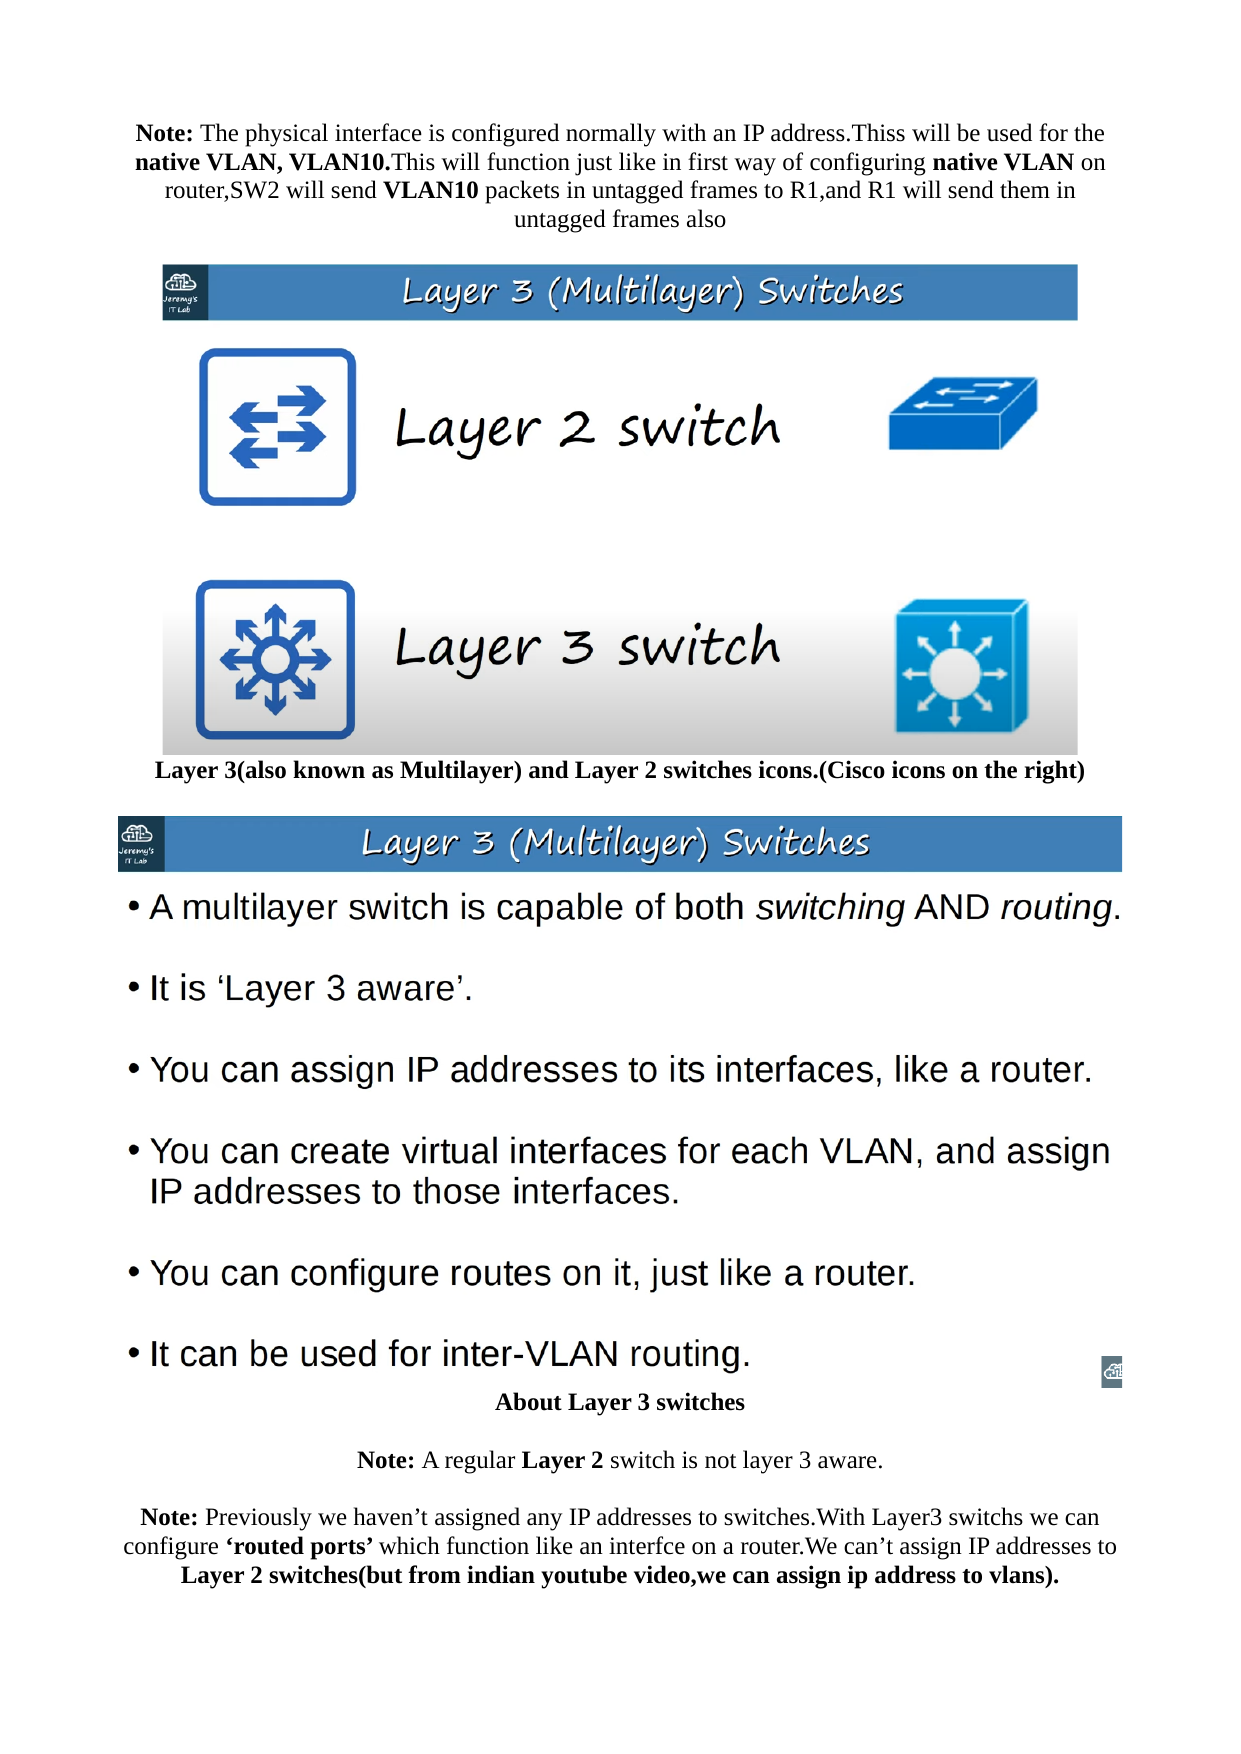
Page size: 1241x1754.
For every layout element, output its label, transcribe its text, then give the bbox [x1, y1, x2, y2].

text Note: A regular Layer 2 switch is not layer 3 aware. [118, 1445, 1122, 1474]
text Note: Previously we haven’t assigned any IP addresses to switches.With Layer3 switchs we can configure ‘routed ports’ which function like an interfce on a router.We can’t assign IP addresses to Layer 2 switches(but from indian youtube video,we can assign ip address to vlans). [118, 1502, 1122, 1589]
text Note: The physical interface is configured normally with an IP address.Thiss will be used for the native VLAN, VLAN10.This will function just like in first way of configuring native VLAN on router,SW2 will send VLAN10 packets in untagged frames to R1,and R1 will send them in untagged frames also [118, 118, 1122, 233]
text About Layer 3 switches [118, 1388, 1122, 1416]
picture [162, 261, 1078, 755]
text Layer 3(also known as Multilayer) and Layer 2 switches icons.(Cisco icons on the right) [118, 262, 1122, 784]
picture [118, 812, 1123, 1388]
